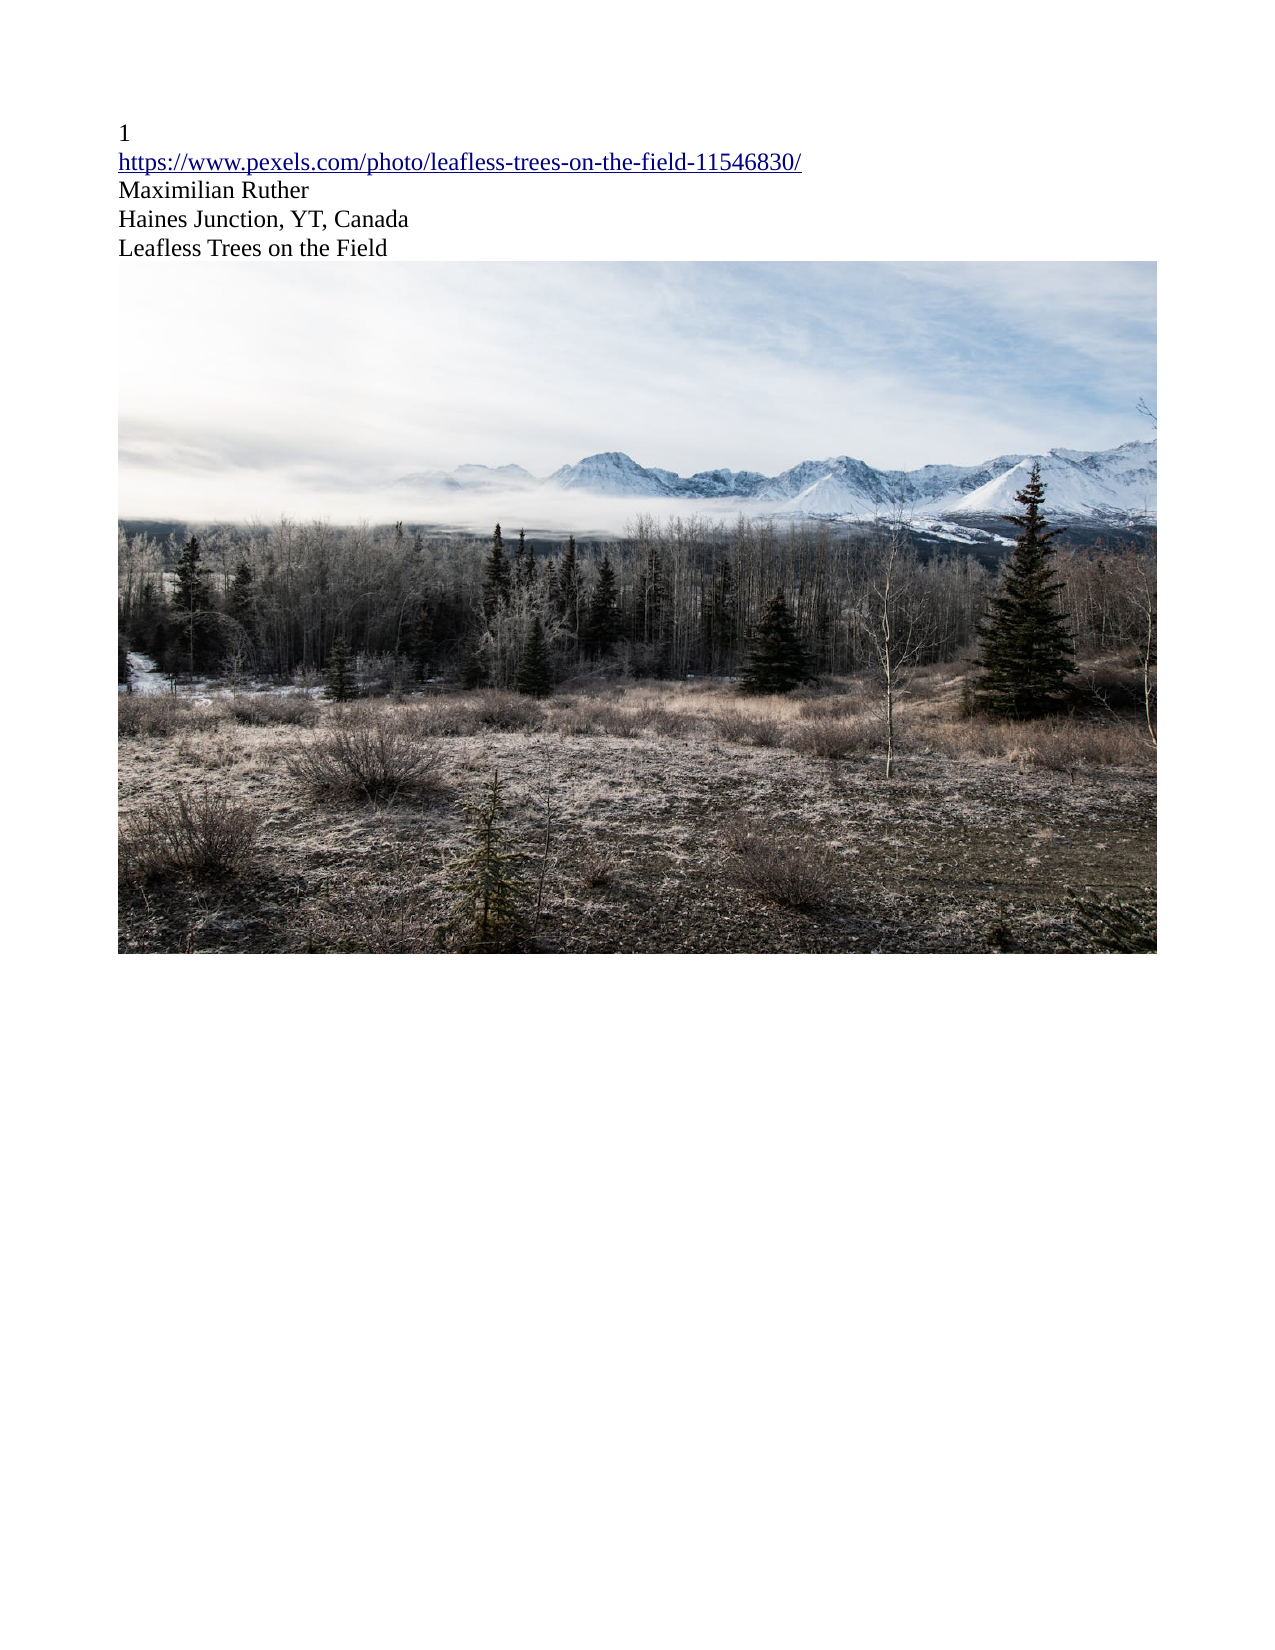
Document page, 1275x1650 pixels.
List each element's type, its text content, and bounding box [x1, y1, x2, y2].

text Maximilian Ruther [118, 176, 1157, 204]
picture [118, 261, 1157, 954]
text 1 [118, 118, 1157, 147]
text Haines Junction, YT, Canada [118, 204, 1157, 233]
text https://www.pexels.com/photo/leafless-trees-on-the-field-11546830/ [118, 147, 1157, 176]
text Leafless Trees on the Field [118, 233, 1157, 261]
